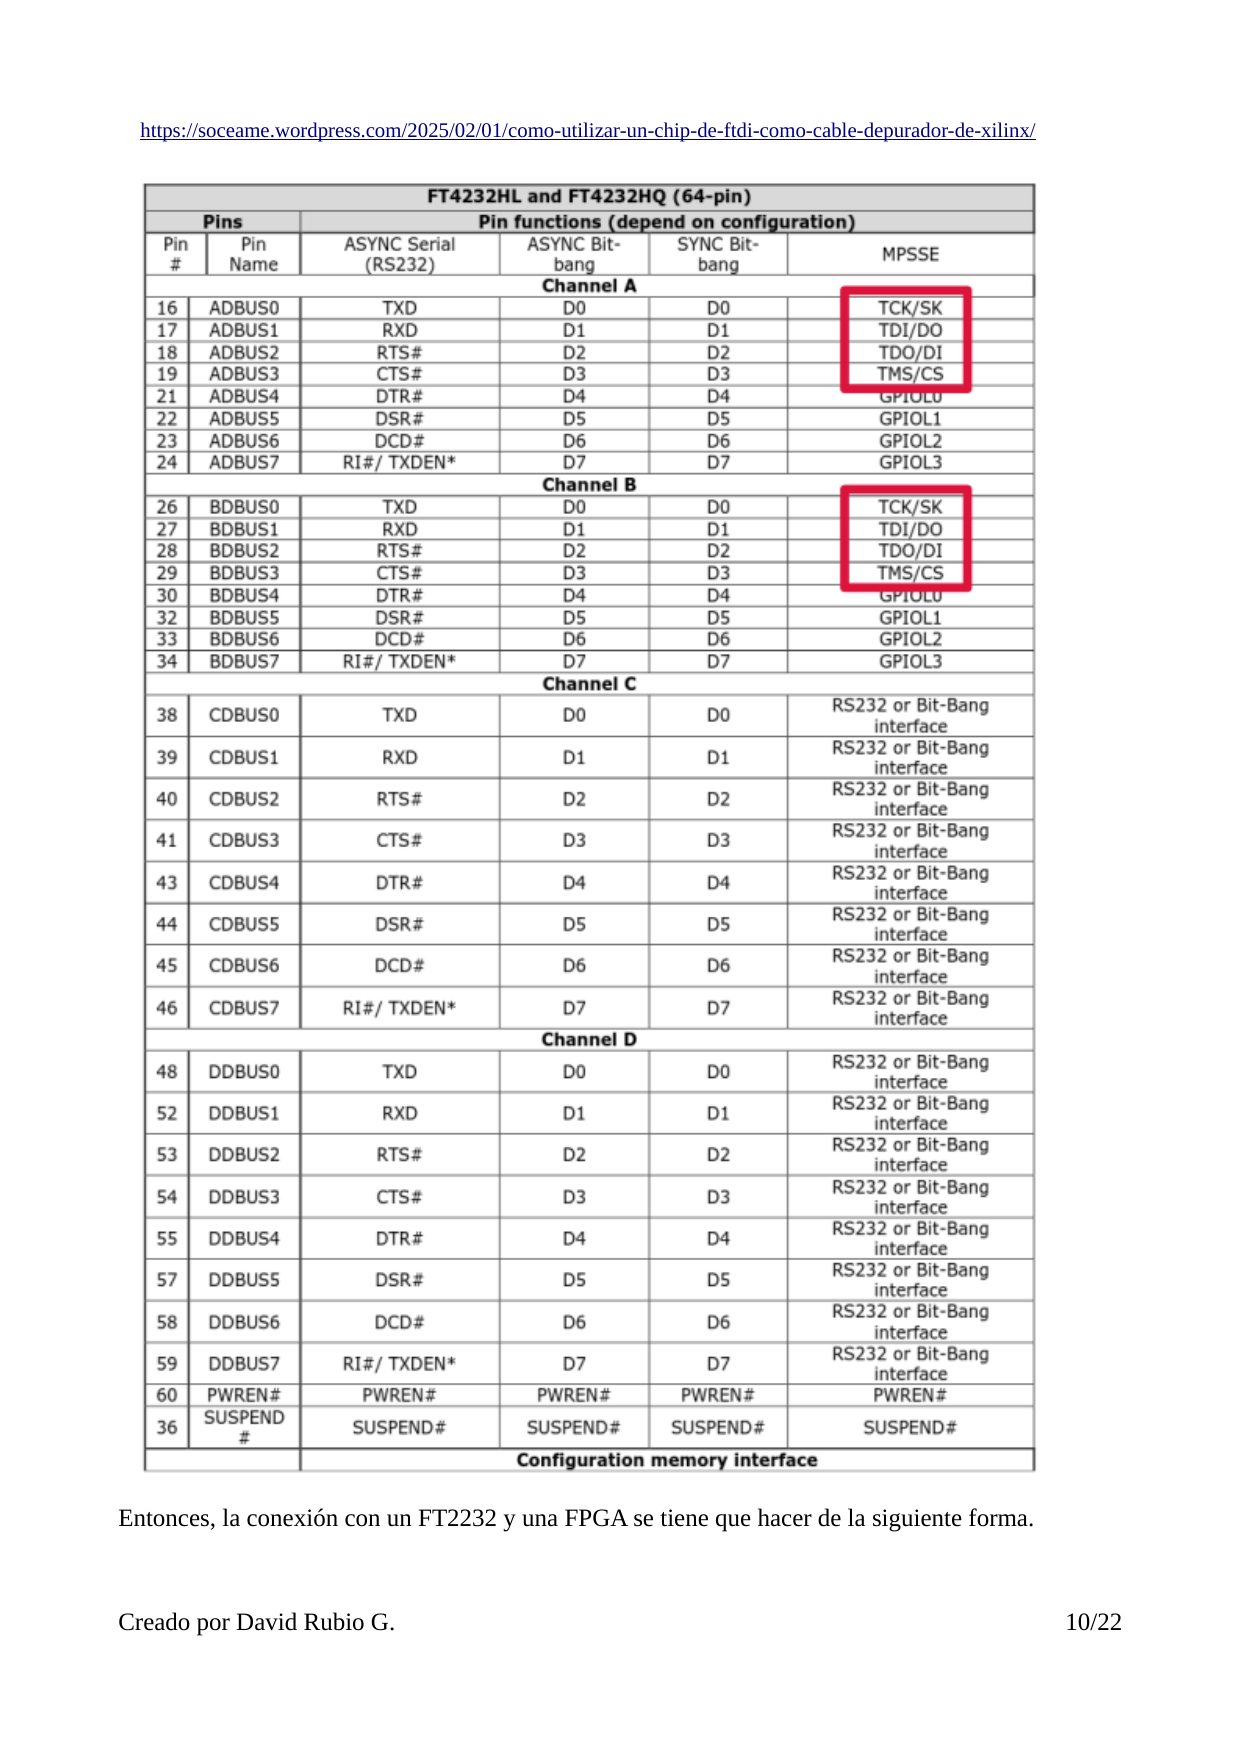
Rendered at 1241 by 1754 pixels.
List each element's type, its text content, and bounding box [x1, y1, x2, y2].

picture [118, 177, 1056, 1479]
text Entonces, la conexión con un FT2232 y una FPGA se tiene que hacer de la siguiente forma. [118, 1503, 1122, 1532]
